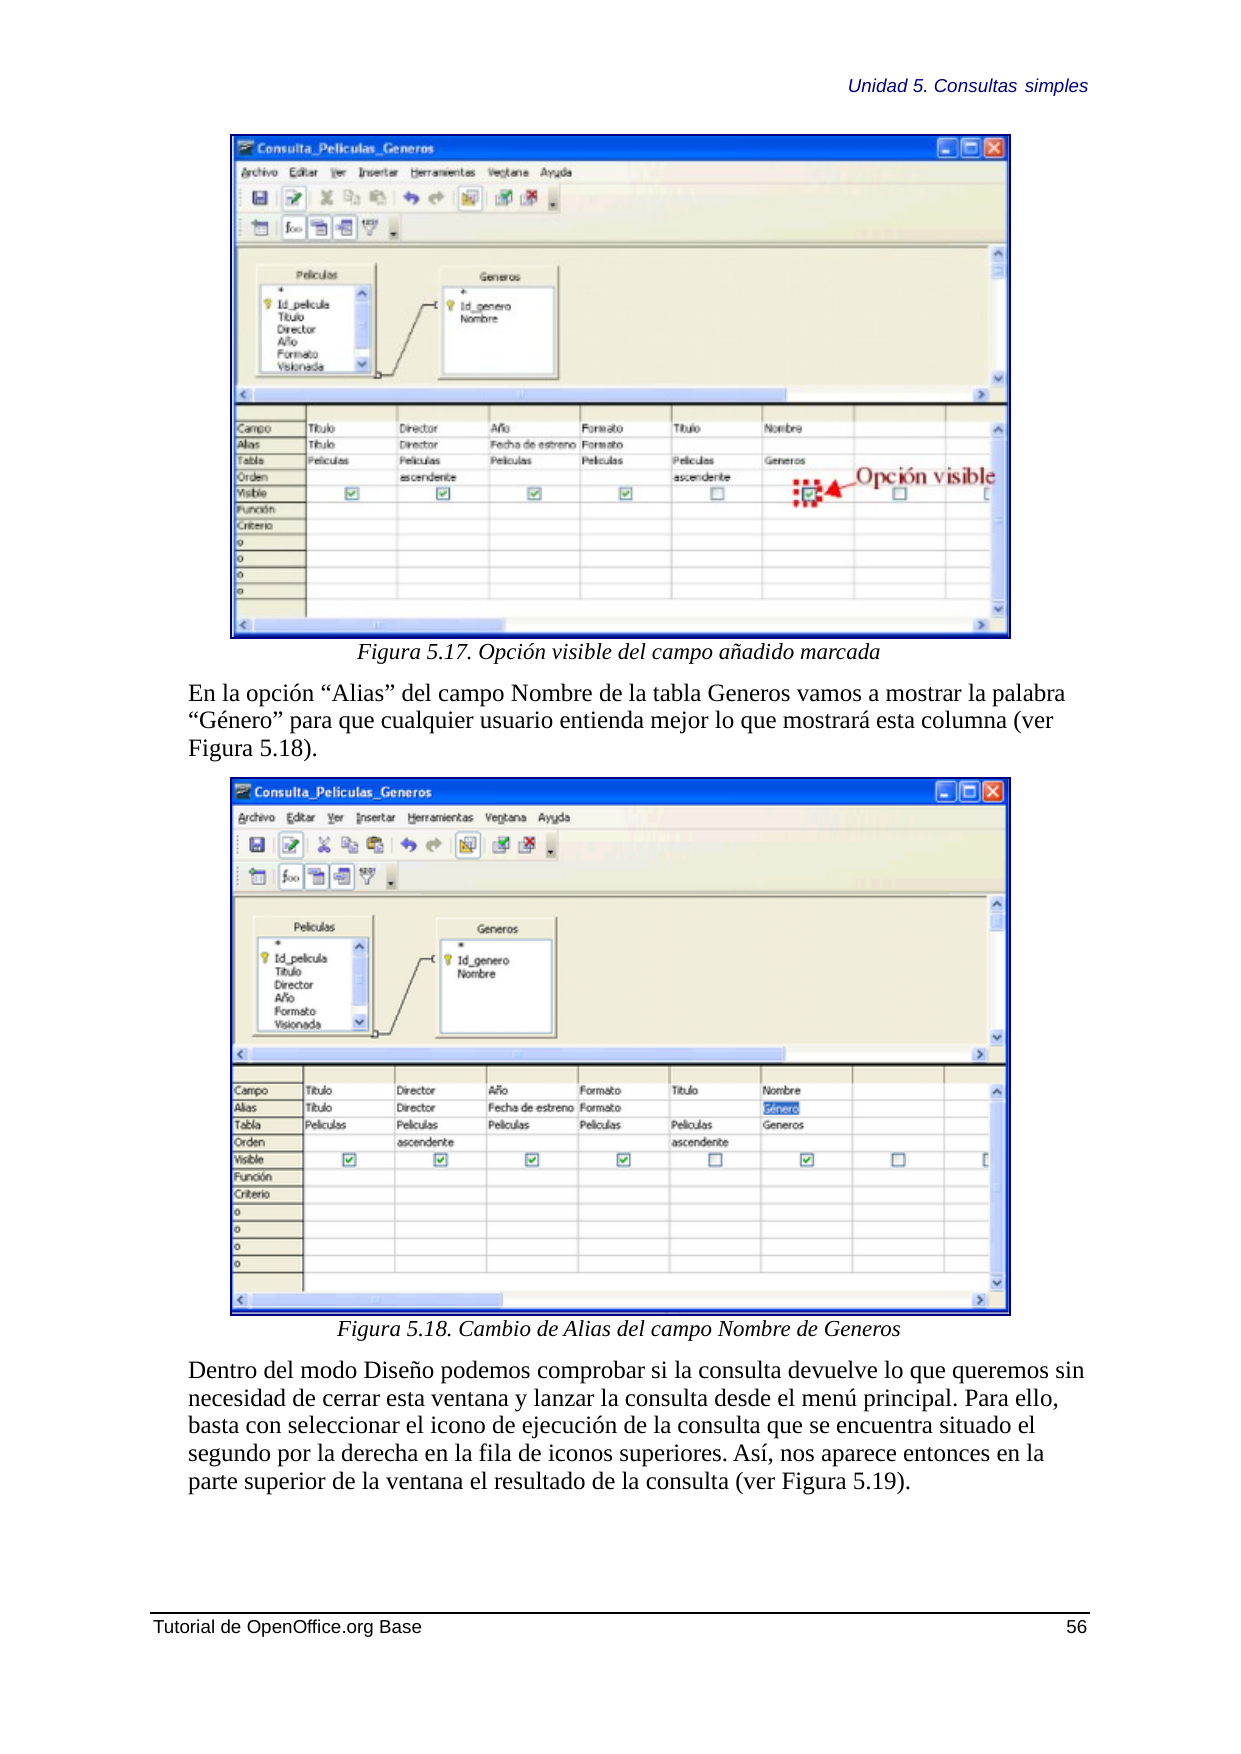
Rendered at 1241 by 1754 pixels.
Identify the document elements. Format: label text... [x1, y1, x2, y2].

text En la opción “Alias” del campo Nombre de la tabla Generos vamos a mostrar la palabra “Género” para que cualquier usuario entienda mejor lo que mostrará esta columna (ver Figura 5.18). [188, 679, 1090, 762]
text Figura 5.18. Cambio de Alias del campo Nombre de Generos [150, 777, 1090, 1341]
text Dentro del modo Diseño podemos comprobar si la consulta devuelve lo que queremos sin necesidad de cerrar esta ventana y lanzar la consulta desde el menú principal. Para ello, basta con seleccionar el icono de ejecución de la consulta que se encuentra situado el segundo por la derecha en la fila de iconos superiores. Así, nos aparece entonces en la parte superior de la ventana el resultado de la consulta (ver Figura 5.19). [188, 1356, 1090, 1495]
text Figura 5.17. Opción visible del campo añadido marcada [150, 134, 1090, 664]
picture [232, 136, 1009, 637]
picture [232, 779, 1009, 1314]
